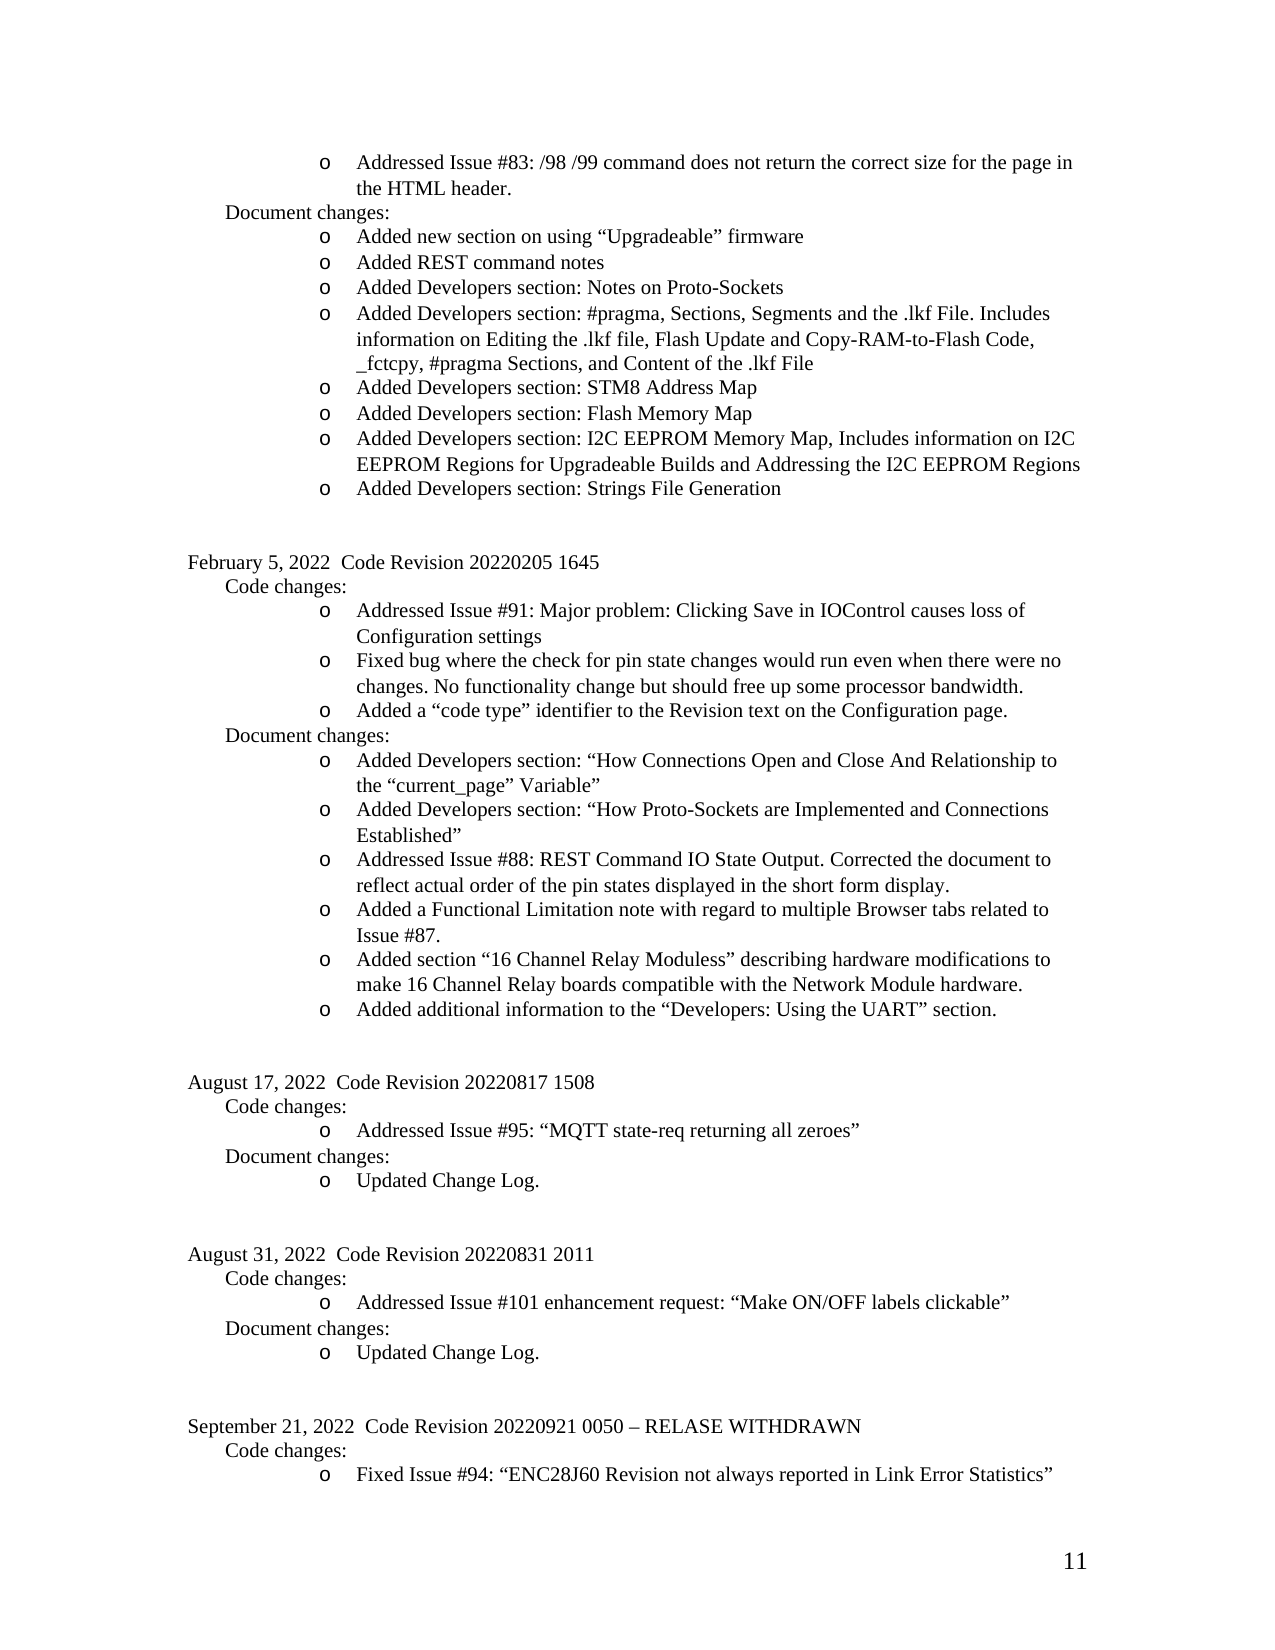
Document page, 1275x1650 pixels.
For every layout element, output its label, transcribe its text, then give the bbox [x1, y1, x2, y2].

text August 17, 2022 Code Revision 20220817 1508 [187, 1070, 1087, 1094]
text Document changes: [225, 1316, 1087, 1340]
list Added additional information to the “Developers: Using the UART” section. [319, 996, 1087, 1022]
list Added a Functional Limitation note with regard to multiple Browser tabs related to Issue #87. [319, 897, 1087, 947]
list Added Developers section: “How Proto-Sockets are Implemented and Connections Established” [319, 797, 1087, 847]
list Fixed bug where the check for pin state changes would run even when there were no changes. No functionality change but should free up some processor bandwidth. [319, 648, 1087, 698]
list Added new section on using “Upgradeable” firmware [319, 224, 1087, 249]
list Addressed Issue #101 enhancement request: “Make ON/OFF labels clickable” [319, 1290, 1087, 1316]
list Fixed Issue #94: “ENC28J60 Revision not always reported in Link Error Statistics” [319, 1462, 1087, 1488]
list Added a “code type” identifier to the Revision text on the Configuration page. [319, 698, 1087, 723]
list Addressed Issue #88: REST Command IO State Output. Corrected the document to reflect actual order of the pin states displayed in the short form display. [319, 847, 1087, 897]
list Added Developers section: STM8 Address Map [319, 375, 1087, 401]
text Code changes: [225, 1438, 1087, 1462]
list Updated Change Log. [319, 1340, 1087, 1366]
text Code changes: [225, 1094, 1087, 1118]
text Code changes: [225, 574, 1087, 598]
list Addressed Issue #95: “MQTT state-req returning all zeroes” [319, 1118, 1087, 1144]
list Added Developers section: #pragma, Sections, Segments and the .lkf File. Includes information on Editing the .lkf file, Flash Update and Copy-RAM-to-Flash Code, _fctcpy, #pragma Sections, and Content of the .lkf File [319, 301, 1087, 375]
list Added section “16 Channel Relay Moduless” describing hardware modifications to make 16 Channel Relay boards compatible with the Network Module hardware. [319, 947, 1087, 996]
list Added Developers section: Strings File Generation [319, 476, 1087, 502]
text August 31, 2022 Code Revision 20220831 2011 [187, 1242, 1087, 1266]
list Addressed Issue #83: /98 /99 command does not return the correct size for the page in the HTML header. [319, 150, 1087, 200]
text September 21, 2022 Code Revision 20220921 0050 – RELASE WITHDRAWN [187, 1414, 1087, 1438]
list Added Developers section: Flash Memory Map [319, 401, 1087, 426]
list Added Developers section: “How Connections Open and Close And Relationship to the “current_page” Variable” [319, 747, 1087, 797]
list Addressed Issue #91: Major problem: Clicking Save in IOControl causes loss of Configuration settings [319, 598, 1087, 648]
text Code changes: [225, 1266, 1087, 1290]
list Added Developers section: Notes on Proto-Sockets [319, 275, 1087, 301]
text Document changes: [225, 200, 1087, 224]
list Added Developers section: I2C EEPROM Memory Map, Includes information on I2C EEPROM Regions for Upgradeable Builds and Addressing the I2C EEPROM Regions [319, 426, 1087, 476]
list Added REST command notes [319, 249, 1087, 275]
text Document changes: [225, 723, 1087, 747]
text Document changes: [225, 1144, 1087, 1168]
list Updated Change Log. [319, 1168, 1087, 1194]
text February 5, 2022 Code Revision 20220205 1645 [187, 550, 1087, 574]
